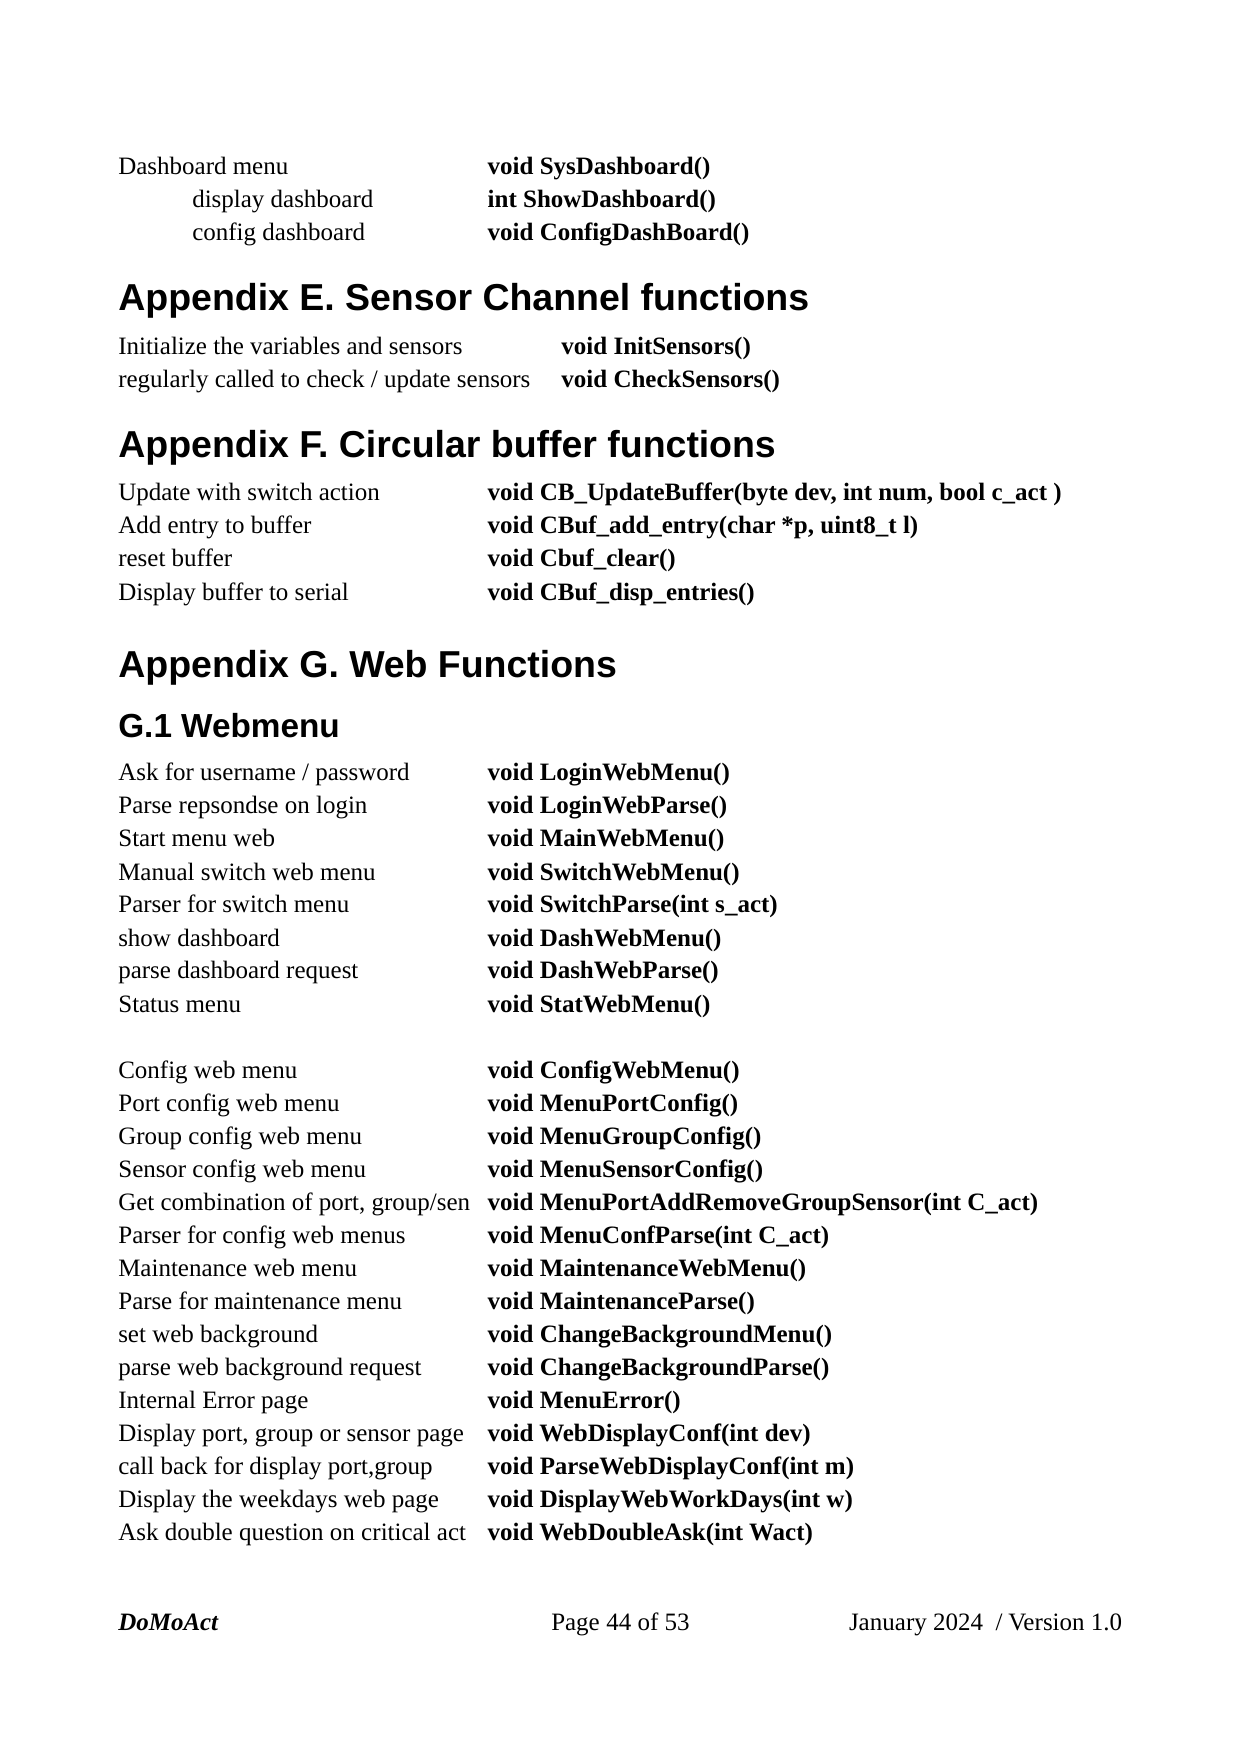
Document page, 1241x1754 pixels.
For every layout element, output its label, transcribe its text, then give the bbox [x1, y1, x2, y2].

text Display the weekdays web page void DisplayWebWorkDays(int w) [118, 1484, 1122, 1513]
text Maintenance web menu void MaintenanceWebMenu() [118, 1253, 1122, 1282]
text Config web menu void ConfigWebMenu() [118, 1055, 1122, 1083]
text Display buffer to serial void CBuf_disp_entries() [118, 577, 1122, 605]
text parse dashboard request void DashWebParse() [118, 956, 1122, 984]
text Parser for config web menus void MenuConfParse(int C_act) [118, 1220, 1122, 1248]
text set web background void ChangeBackgroundMenu() [118, 1319, 1122, 1348]
text Get combination of port, group/sen void MenuPortAddRemoveGroupSensor(int C_act) [118, 1187, 1122, 1216]
text Ask double question on critical act void WebDoubleAsk(int Wact) [118, 1517, 1122, 1546]
text show dashboard void DashWebMenu() [118, 923, 1122, 951]
subtitle Appendix G. Web Functions [118, 643, 1122, 686]
text config dashboard void ConfigDashBoard() [118, 217, 1122, 246]
text Group config web menu void MenuGroupConfig() [118, 1121, 1122, 1149]
subtitle Appendix E. Sensor Channel functions [118, 275, 1122, 318]
text Display port, group or sensor page void WebDisplayConf(int dev) [118, 1418, 1122, 1447]
subtitle G.1 Webmenu [118, 707, 1122, 745]
text Initialize the variables and sensors void InitSensors() [118, 331, 1122, 359]
text Add entry to buffer void CBuf_add_entry(char *p, uint8_t l) [118, 511, 1122, 539]
text Sensor config web menu void MenuSensorConfig() [118, 1154, 1122, 1182]
text parse web background request void ChangeBackgroundParse() [118, 1352, 1122, 1381]
text Parse repsondse on login void LoginWebParse() [118, 791, 1122, 819]
text Dashboard menu void SysDashboard() [118, 151, 1122, 180]
subtitle Appendix F. Circular buffer functions [118, 422, 1122, 465]
text Ask for username / password void LoginWebMenu() [118, 757, 1122, 786]
text Parse for maintenance menu void MaintenanceParse() [118, 1286, 1122, 1314]
text display dashboard int ShowDashboard() [118, 184, 1122, 213]
text Internal Error page void MenuError() [118, 1385, 1122, 1414]
text Port config web menu void MenuPortConfig() [118, 1088, 1122, 1116]
text Start menu web void MainWebMenu() [118, 823, 1122, 852]
text Parser for switch menu void SwitchParse(int s_act) [118, 889, 1122, 918]
text Update with switch action void CB_UpdateBuffer(byte dev, int num, bool c_act ) [118, 477, 1122, 506]
text reset buffer void Cbuf_clear() [118, 543, 1122, 572]
text regularly called to check / update sensors void CheckSensors() [118, 364, 1122, 393]
text Status menu void StatWebMenu() [118, 989, 1122, 1017]
text Manual switch web menu void SwitchWebMenu() [118, 857, 1122, 885]
text call back for display port,group void ParseWebDisplayConf(int m) [118, 1451, 1122, 1480]
